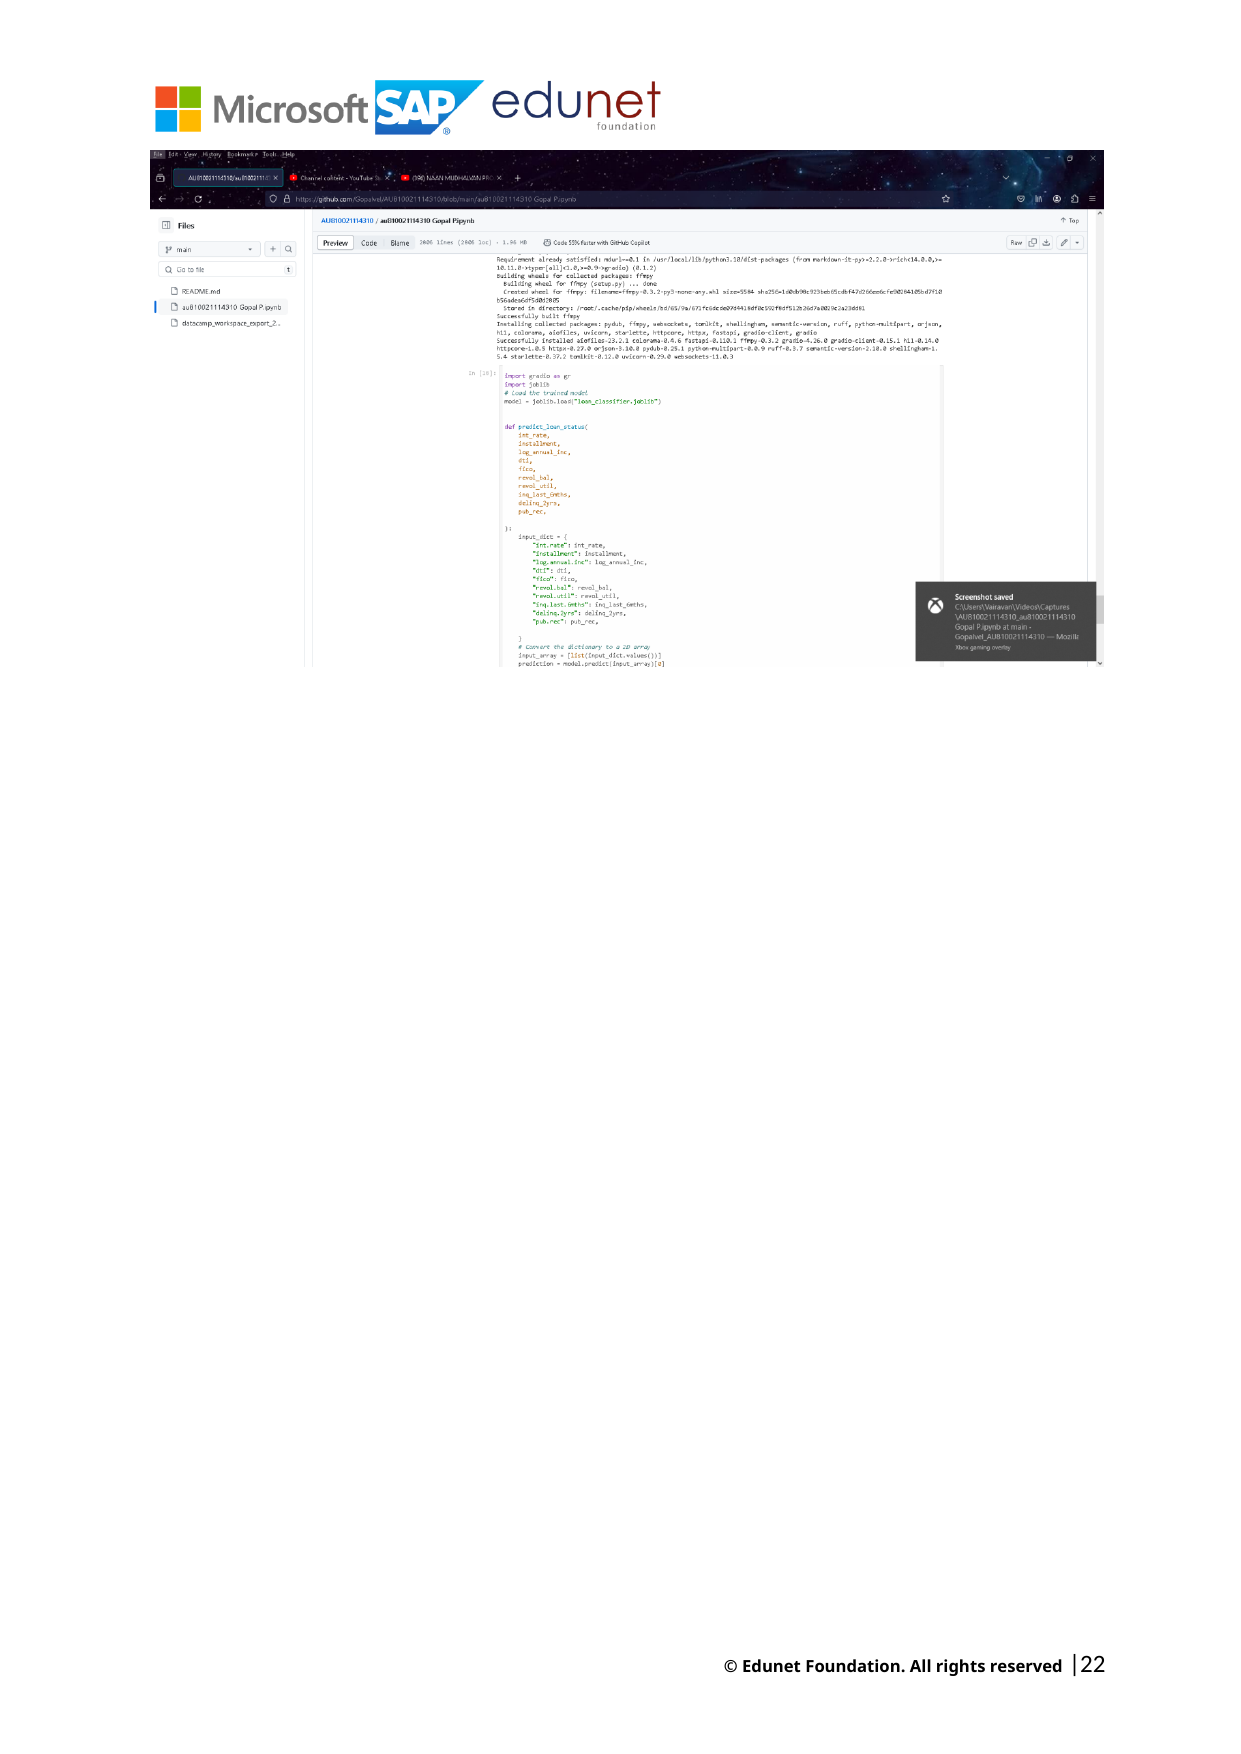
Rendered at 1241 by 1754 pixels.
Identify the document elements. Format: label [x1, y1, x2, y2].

picture [150, 150, 1104, 667]
picture [150, 75, 668, 136]
